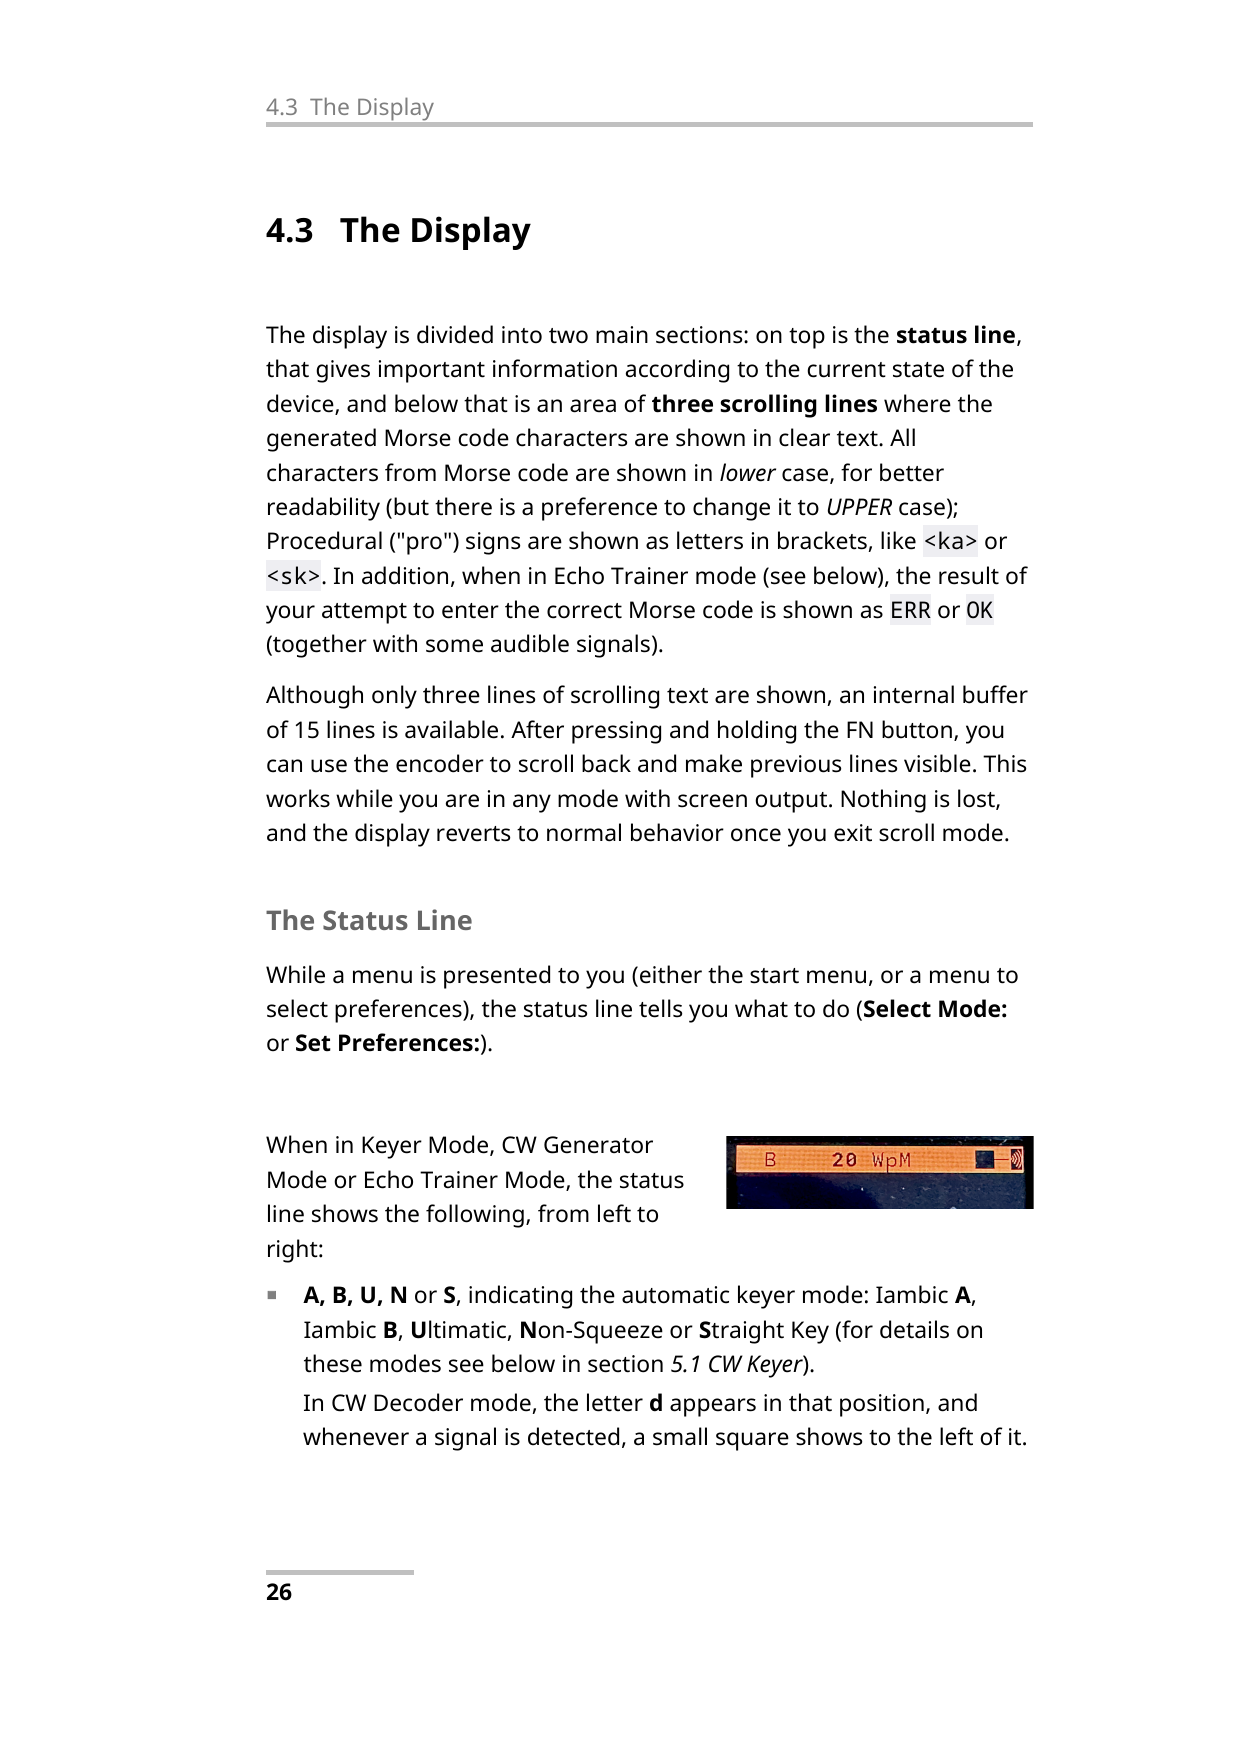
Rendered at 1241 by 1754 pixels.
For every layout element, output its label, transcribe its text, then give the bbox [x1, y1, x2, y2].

text Although only three lines of scrolling text are shown, an internal buffer of 15 lines is available. After pressing and holding the FN button, you can use the encoder to scroll back and make previous lines visible. This works while you are in any mode with screen output. Nothing is lost, and the display reverts to normal behavior once you exit scroll mode. [266, 679, 1033, 848]
list A, B, U, N or S, indicating the automatic keyer mode: Iambic A, Iambic B, Ultimatic, Non-Squeeze or Straight Key (for details on these modes see below in section 5.1 CW Keyer). [266, 1279, 1033, 1379]
list In CW Decoder mode, the letter d appears in that position, and whenever a signal is detected, a small square shows to the left of it. [303, 1387, 1033, 1452]
picture [726, 1136, 1034, 1209]
subtitle The Display [266, 207, 1033, 252]
text When in Keyer Mode, CW Generator Mode or Echo Trainer Mode, the status line shows the following, from left to right: [266, 1129, 1033, 1264]
text The display is divided into two main sections: on top is the status line, that gives important information according to the current state of the device, and below that is an area of three scrolling lines where the generated Morse code characters are shown in clear text. All characters from Morse code are shown in lower case, for better readability (but there is a preference to change it to UPPER case); Procedural ("pro") signs are shown as letters in brackets, like <ka> or <sk>. In addition, when in Echo Trainer mode (see below), the result of your attempt to enter the correct Morse code is shown as ERR or OK (together with some audible signals). [266, 319, 1033, 660]
text The Status Line [266, 901, 1033, 938]
text While a menu is presented to you (either the start menu, or a menu to select preferences), the status line tells you what to do (Select Mode: or Set Preferences:). [266, 958, 1033, 1058]
